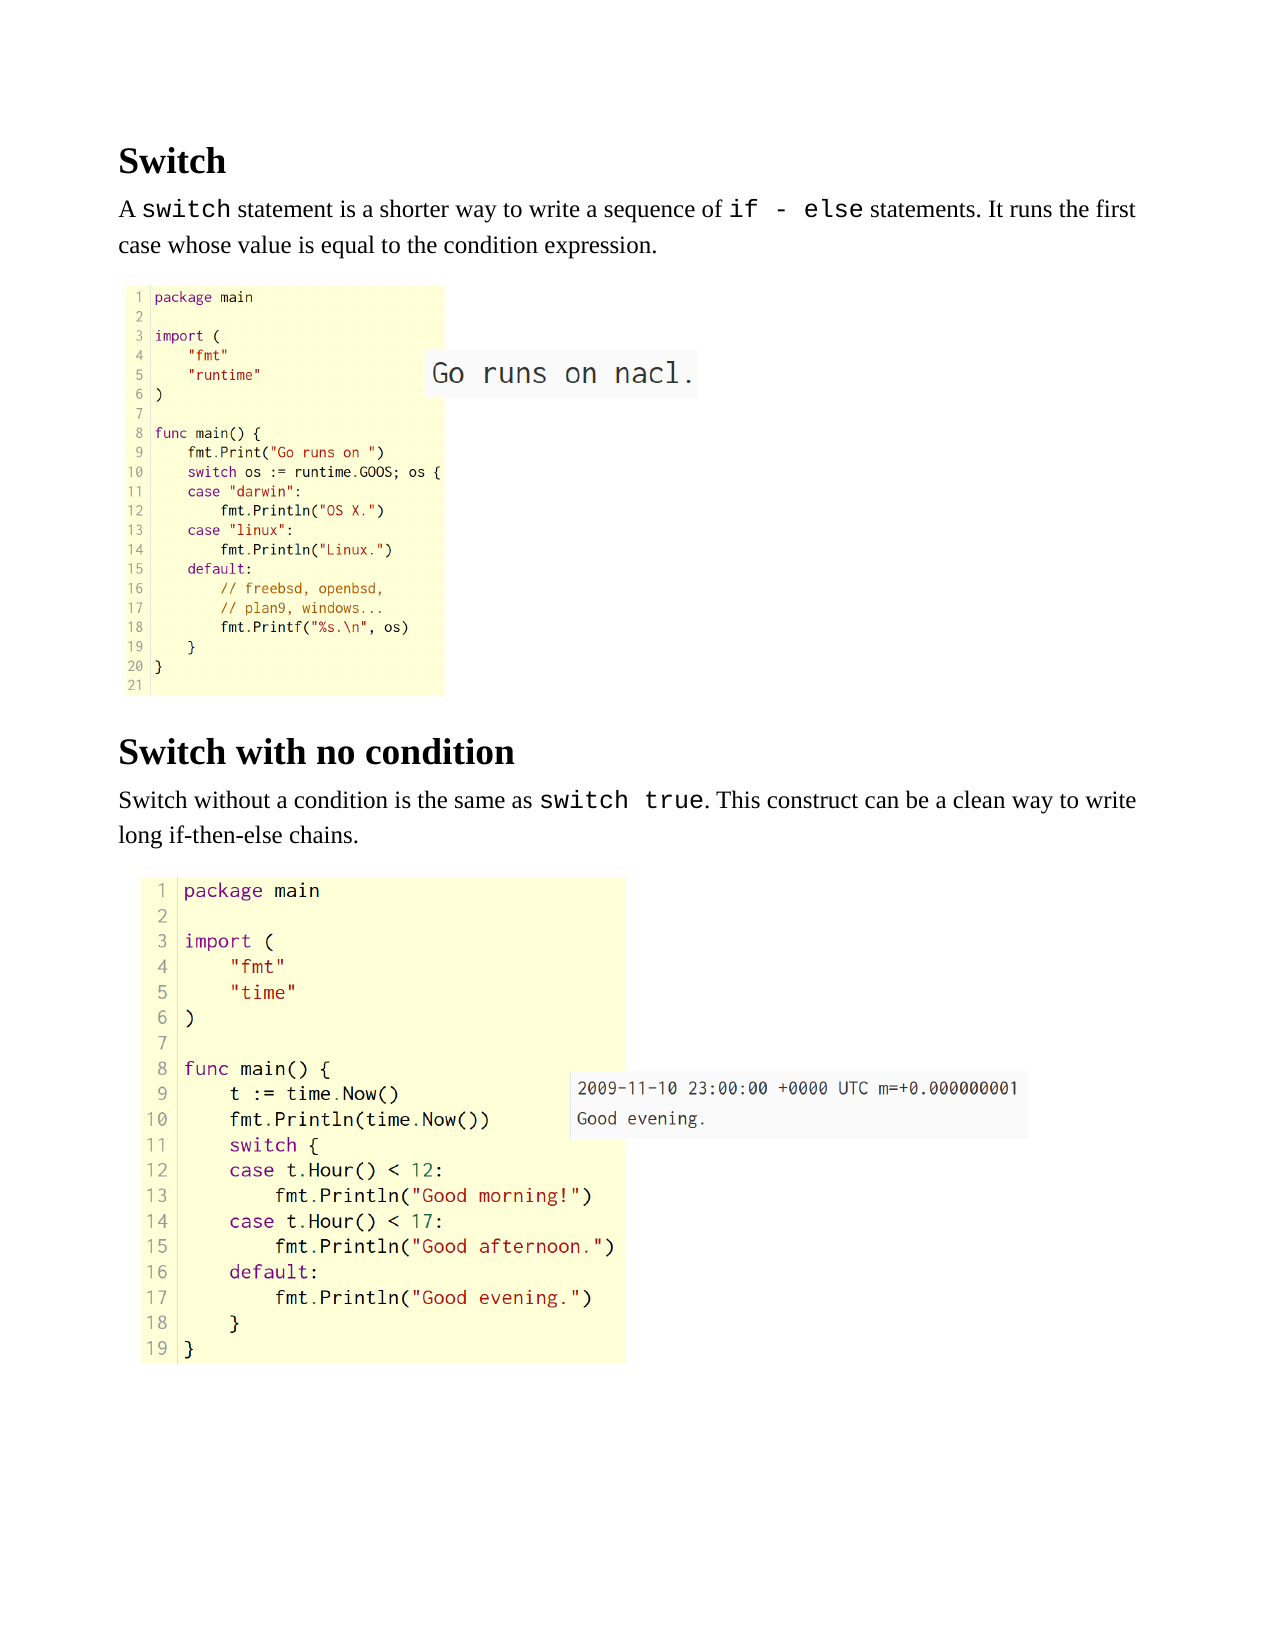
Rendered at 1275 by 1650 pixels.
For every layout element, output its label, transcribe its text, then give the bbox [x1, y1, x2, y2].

subtitle Switch [118, 139, 1157, 182]
picture [125, 285, 698, 695]
text Switch without a condition is the same as switch true. This construct can be a clean way to write long if-then-else chains. [118, 785, 1157, 849]
text A switch statement is a shorter way to write a sequence of if - else statements. It runs the first case whose value is equal to the condition expression. [118, 194, 1157, 258]
subtitle Switch with no condition [118, 729, 1157, 772]
picture [140, 877, 1029, 1364]
